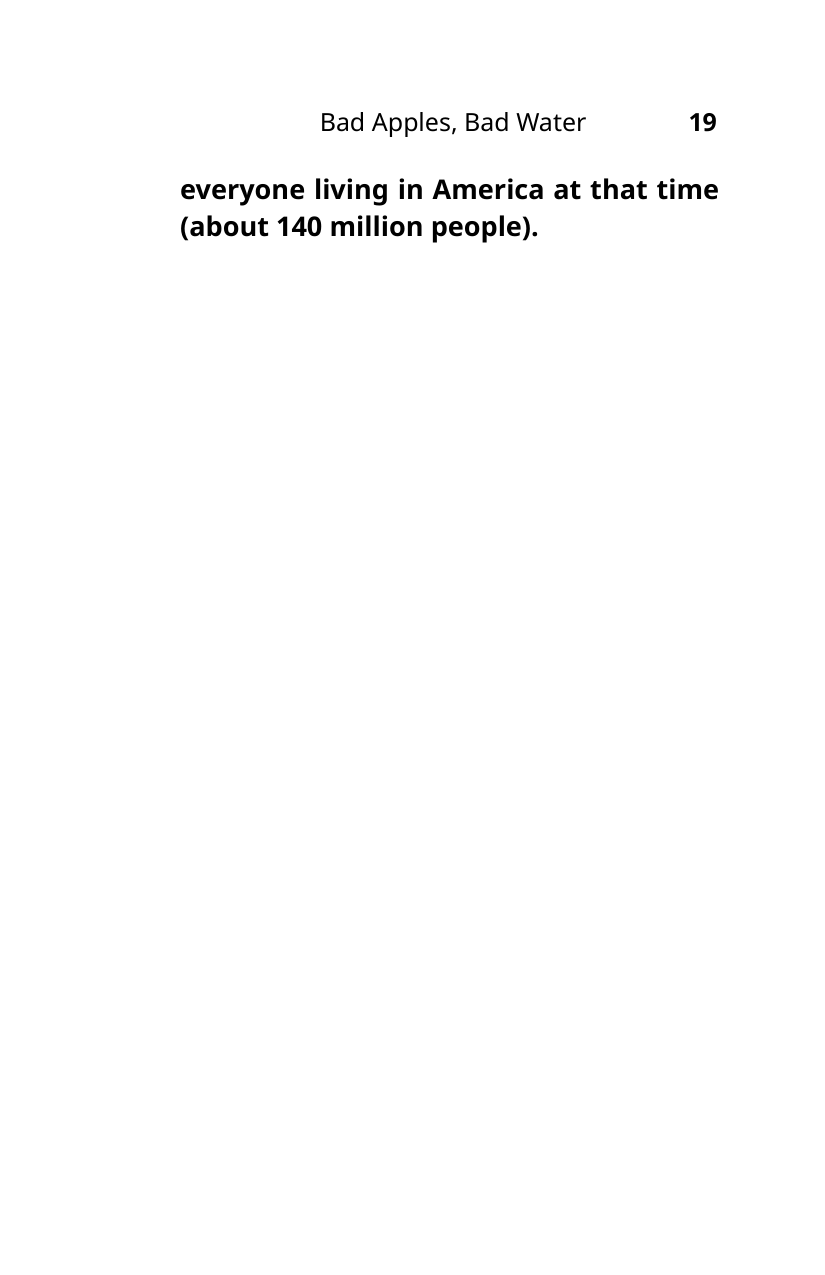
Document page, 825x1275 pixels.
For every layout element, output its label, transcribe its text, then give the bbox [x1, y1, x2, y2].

text everyone living in America at that time (about 140 million people). [180, 171, 720, 244]
